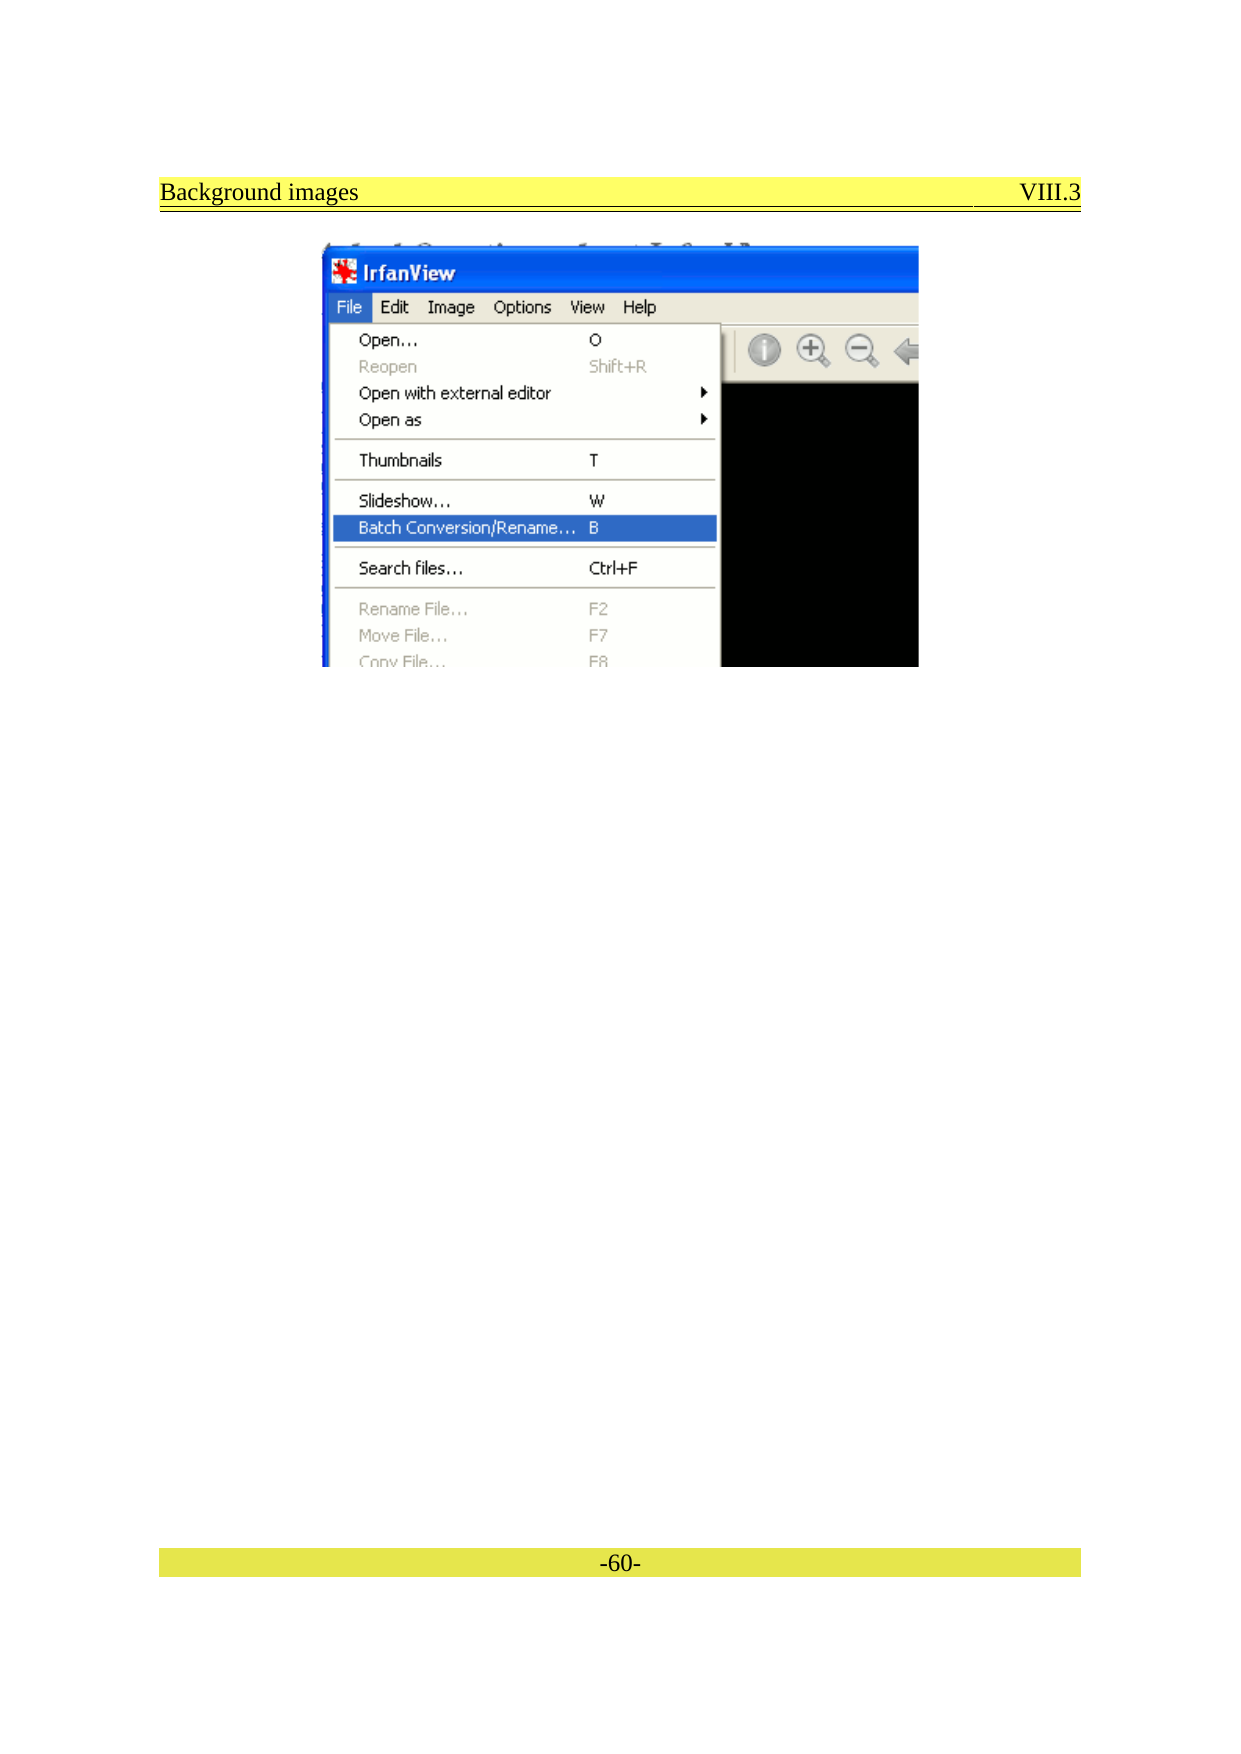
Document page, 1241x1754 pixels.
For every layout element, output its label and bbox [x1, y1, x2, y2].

picture [321, 240, 919, 667]
